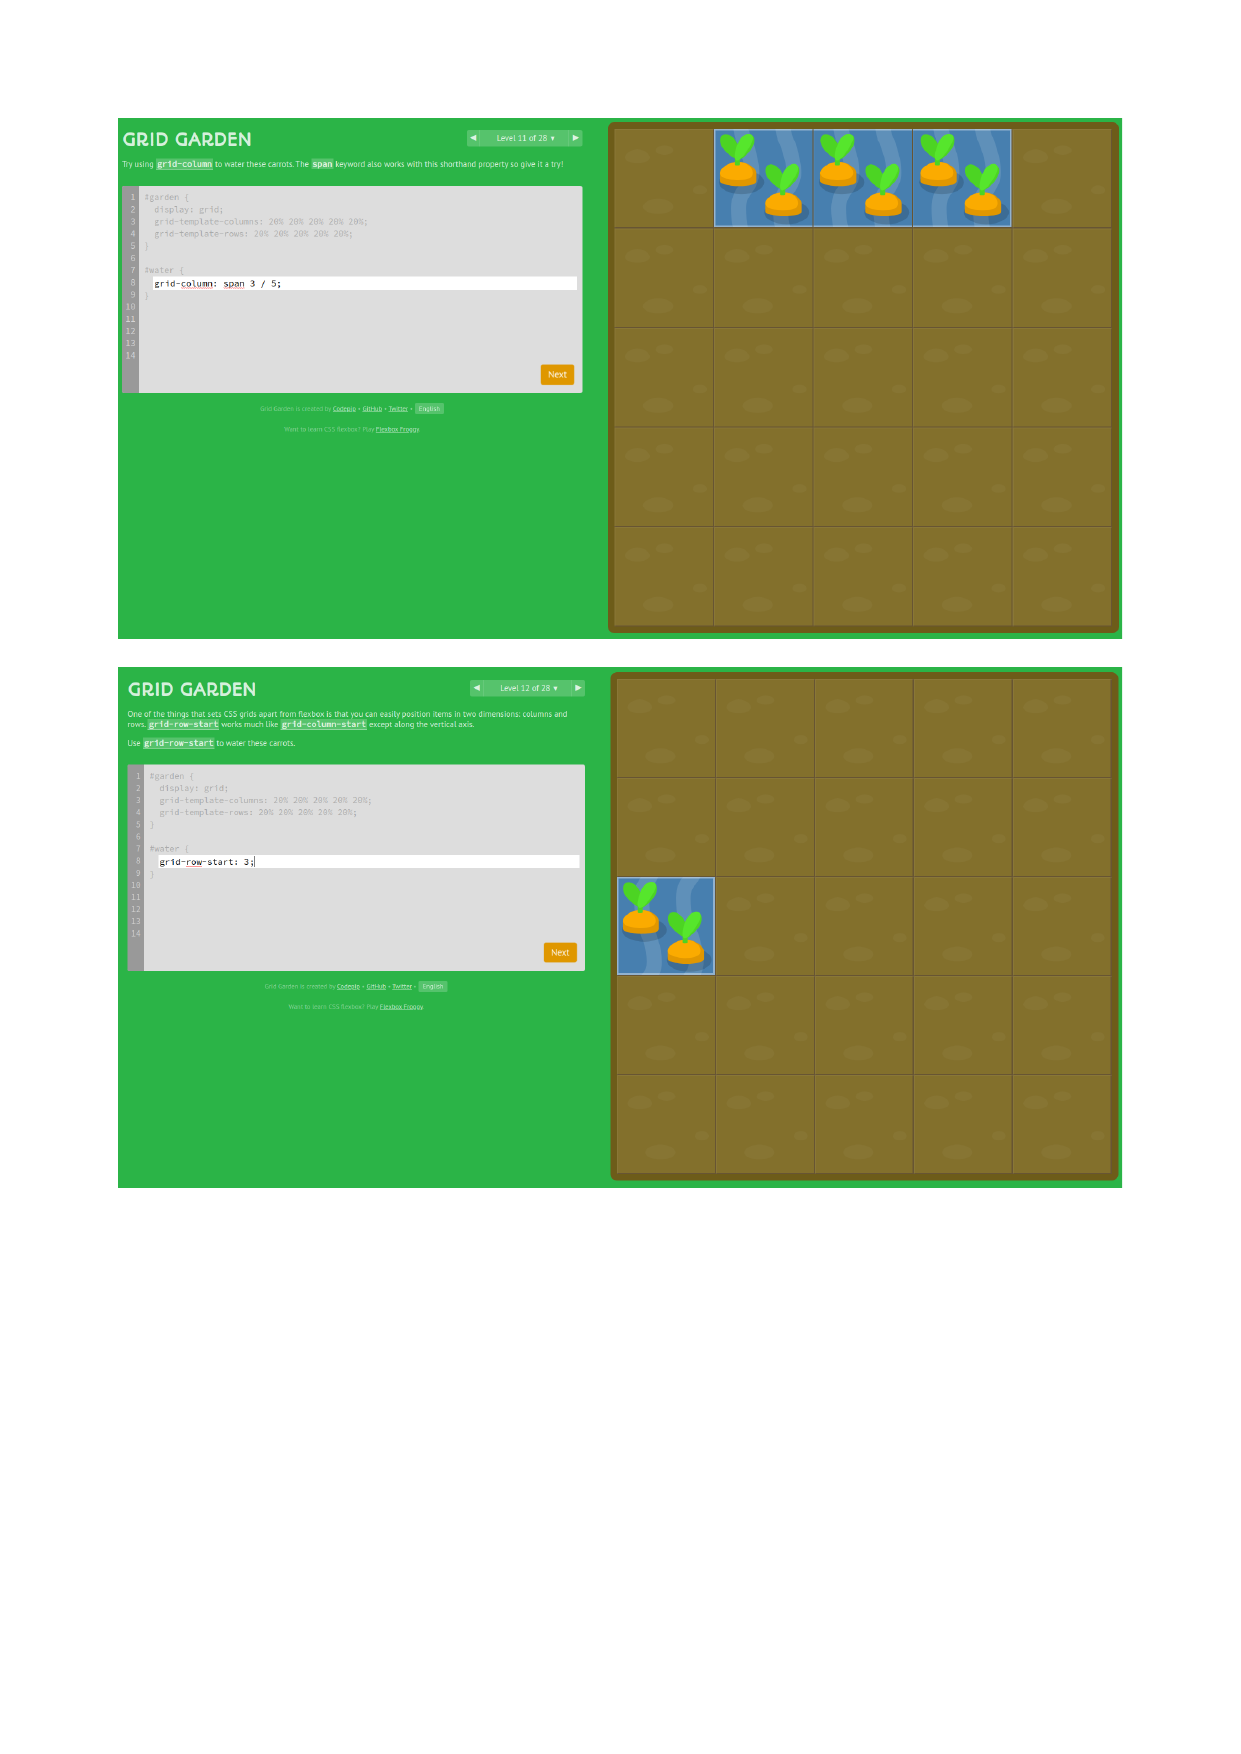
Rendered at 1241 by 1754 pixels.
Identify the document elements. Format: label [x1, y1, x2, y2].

picture [118, 118, 1123, 639]
picture [118, 667, 1123, 1188]
